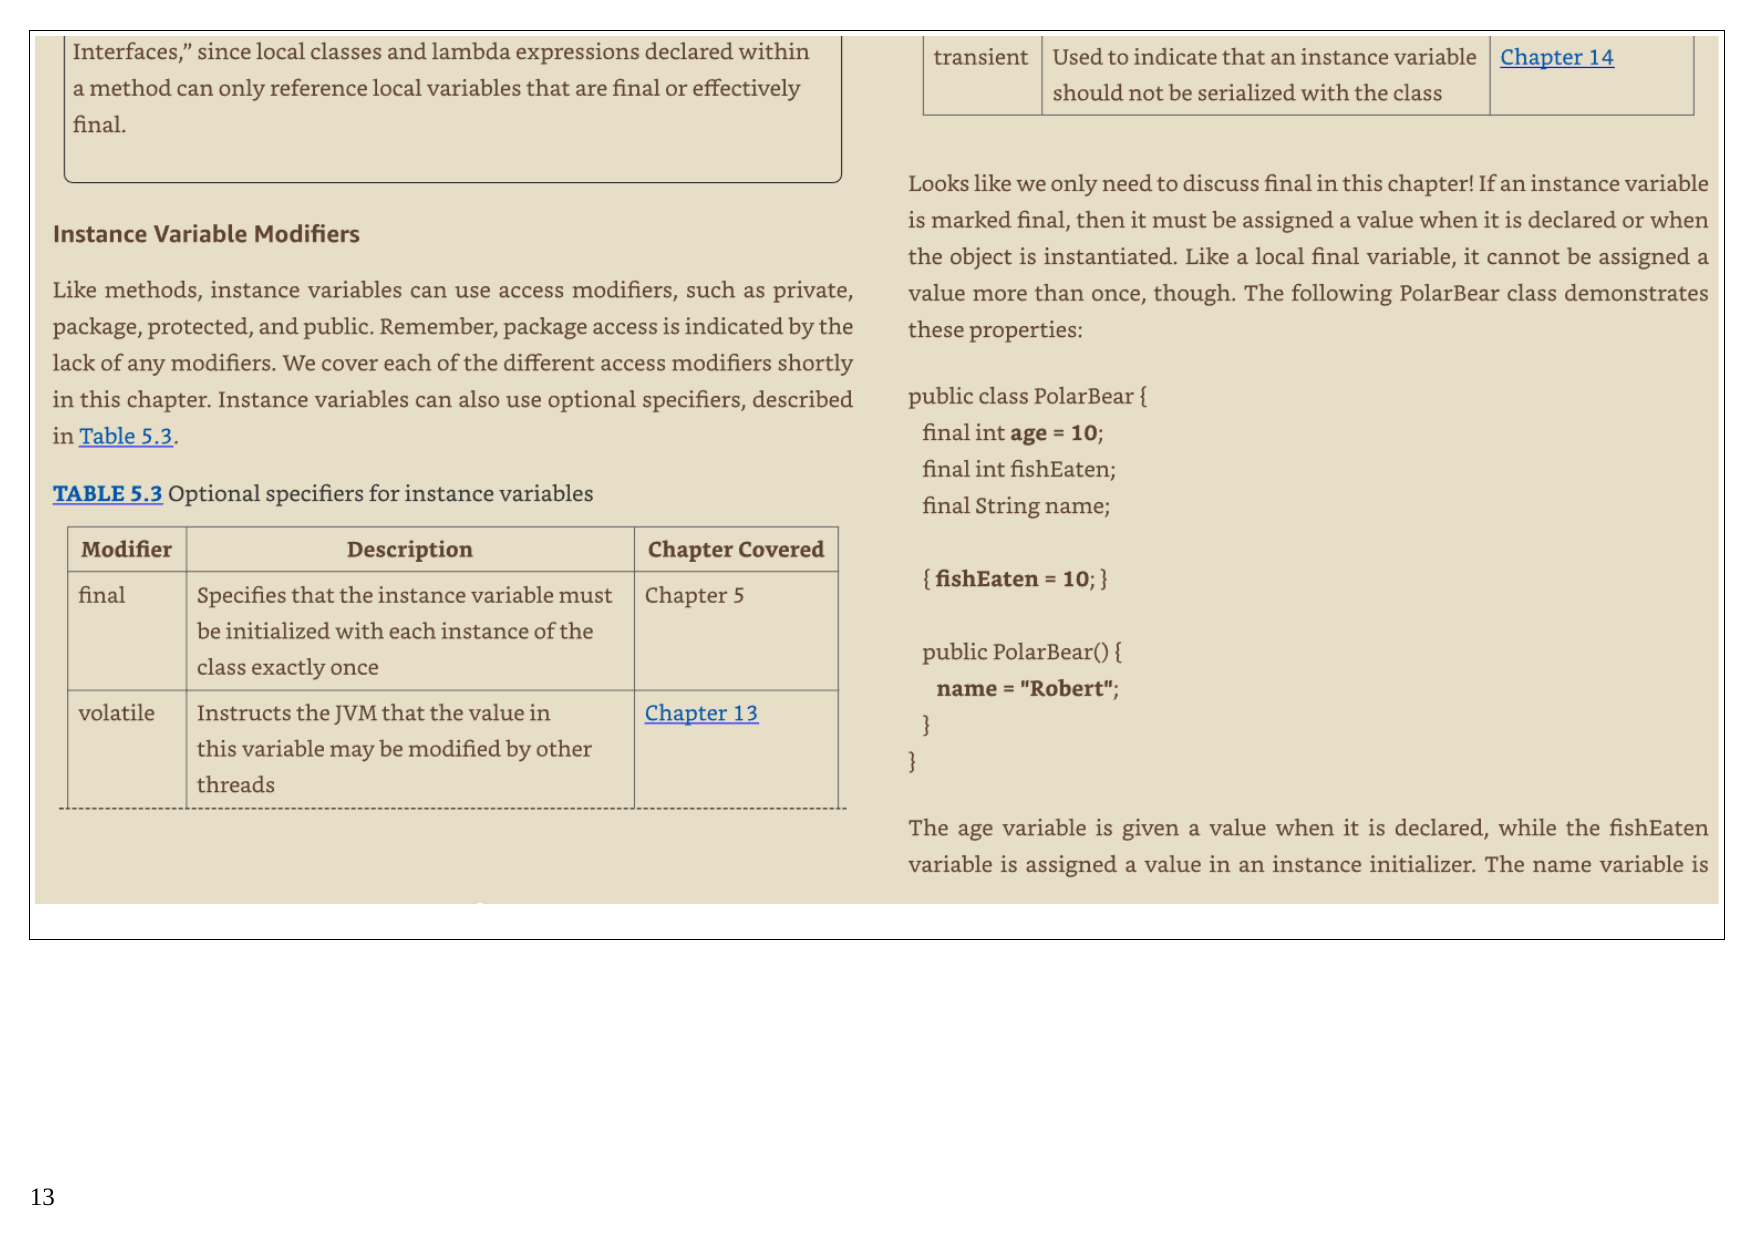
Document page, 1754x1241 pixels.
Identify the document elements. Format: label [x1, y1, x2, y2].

picture [35, 36, 1719, 904]
table_cell [30, 31, 1724, 938]
